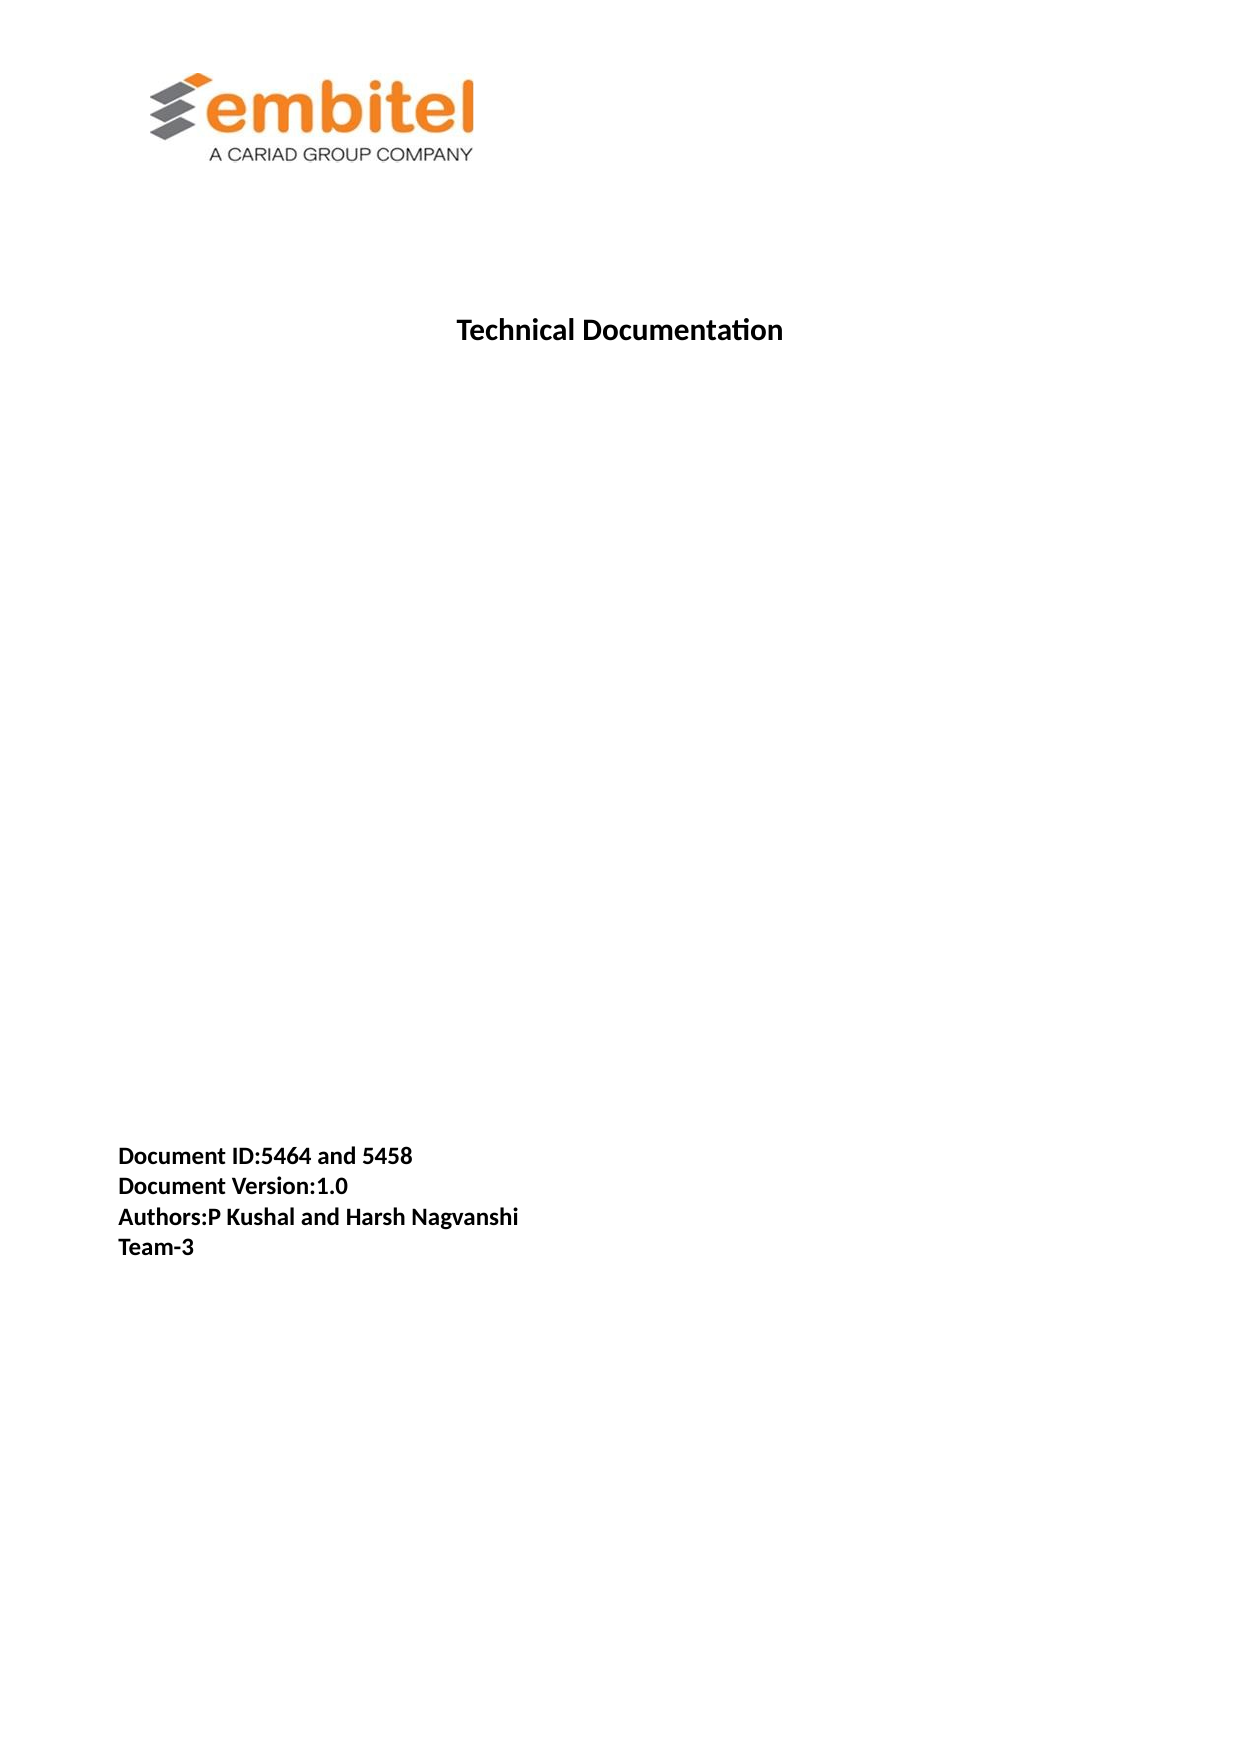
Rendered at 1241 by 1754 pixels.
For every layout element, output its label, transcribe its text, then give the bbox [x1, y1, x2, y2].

text Document Version:1.0 [118, 1170, 1122, 1201]
picture [150, 73, 474, 163]
text Team-3 [118, 1231, 1122, 1262]
text Technical Documentation [118, 310, 1122, 348]
text Document ID:5464 and 5458 [118, 1140, 1122, 1170]
text Authors:P Kushal and Harsh Nagvanshi [118, 1201, 1122, 1231]
